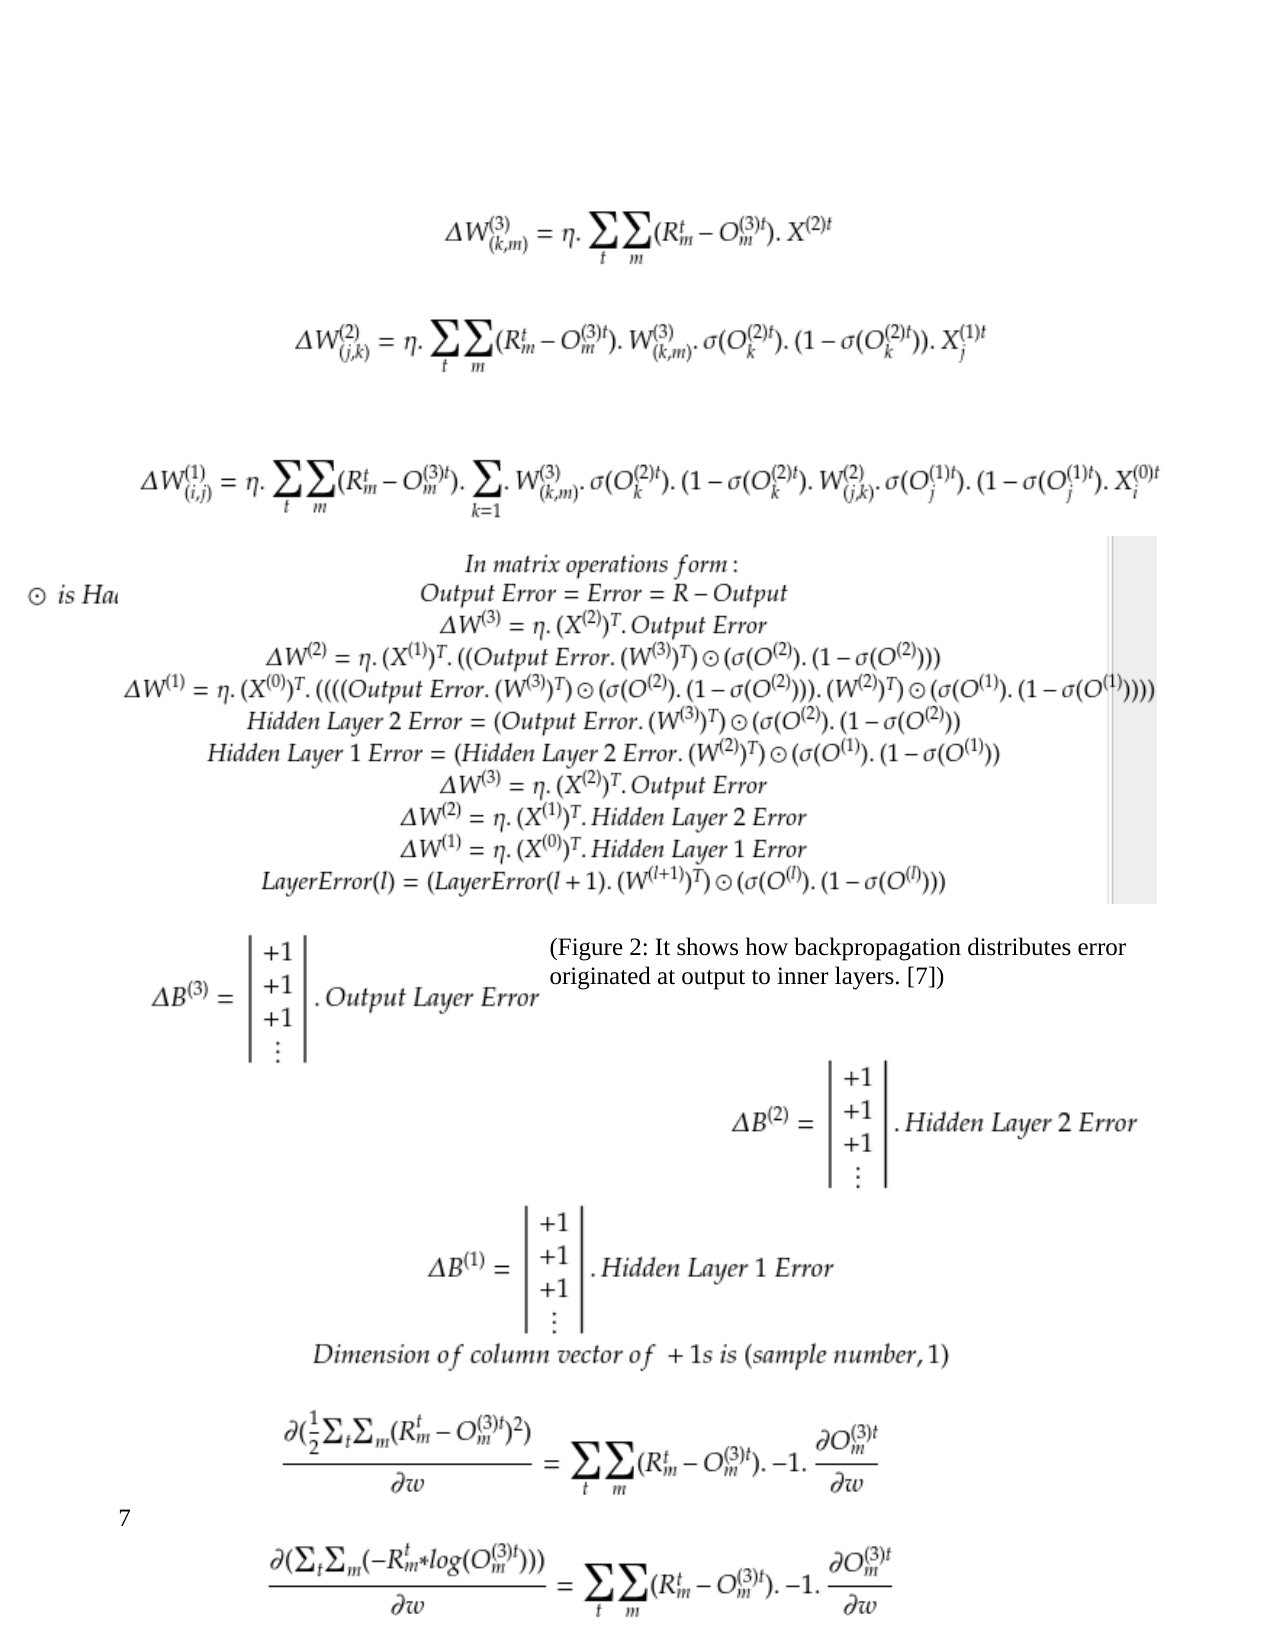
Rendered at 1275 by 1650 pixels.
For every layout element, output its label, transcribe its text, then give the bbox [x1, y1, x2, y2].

picture [129, 187, 1168, 519]
picture [724, 1050, 1148, 1196]
text (Figure 2: It shows how backpropagation distributes error originated at output to inner layers. [7]) [550, 932, 1157, 989]
picture [147, 923, 550, 1077]
picture [244, 1398, 918, 1650]
picture [284, 1200, 957, 1379]
picture [14, 536, 1157, 904]
